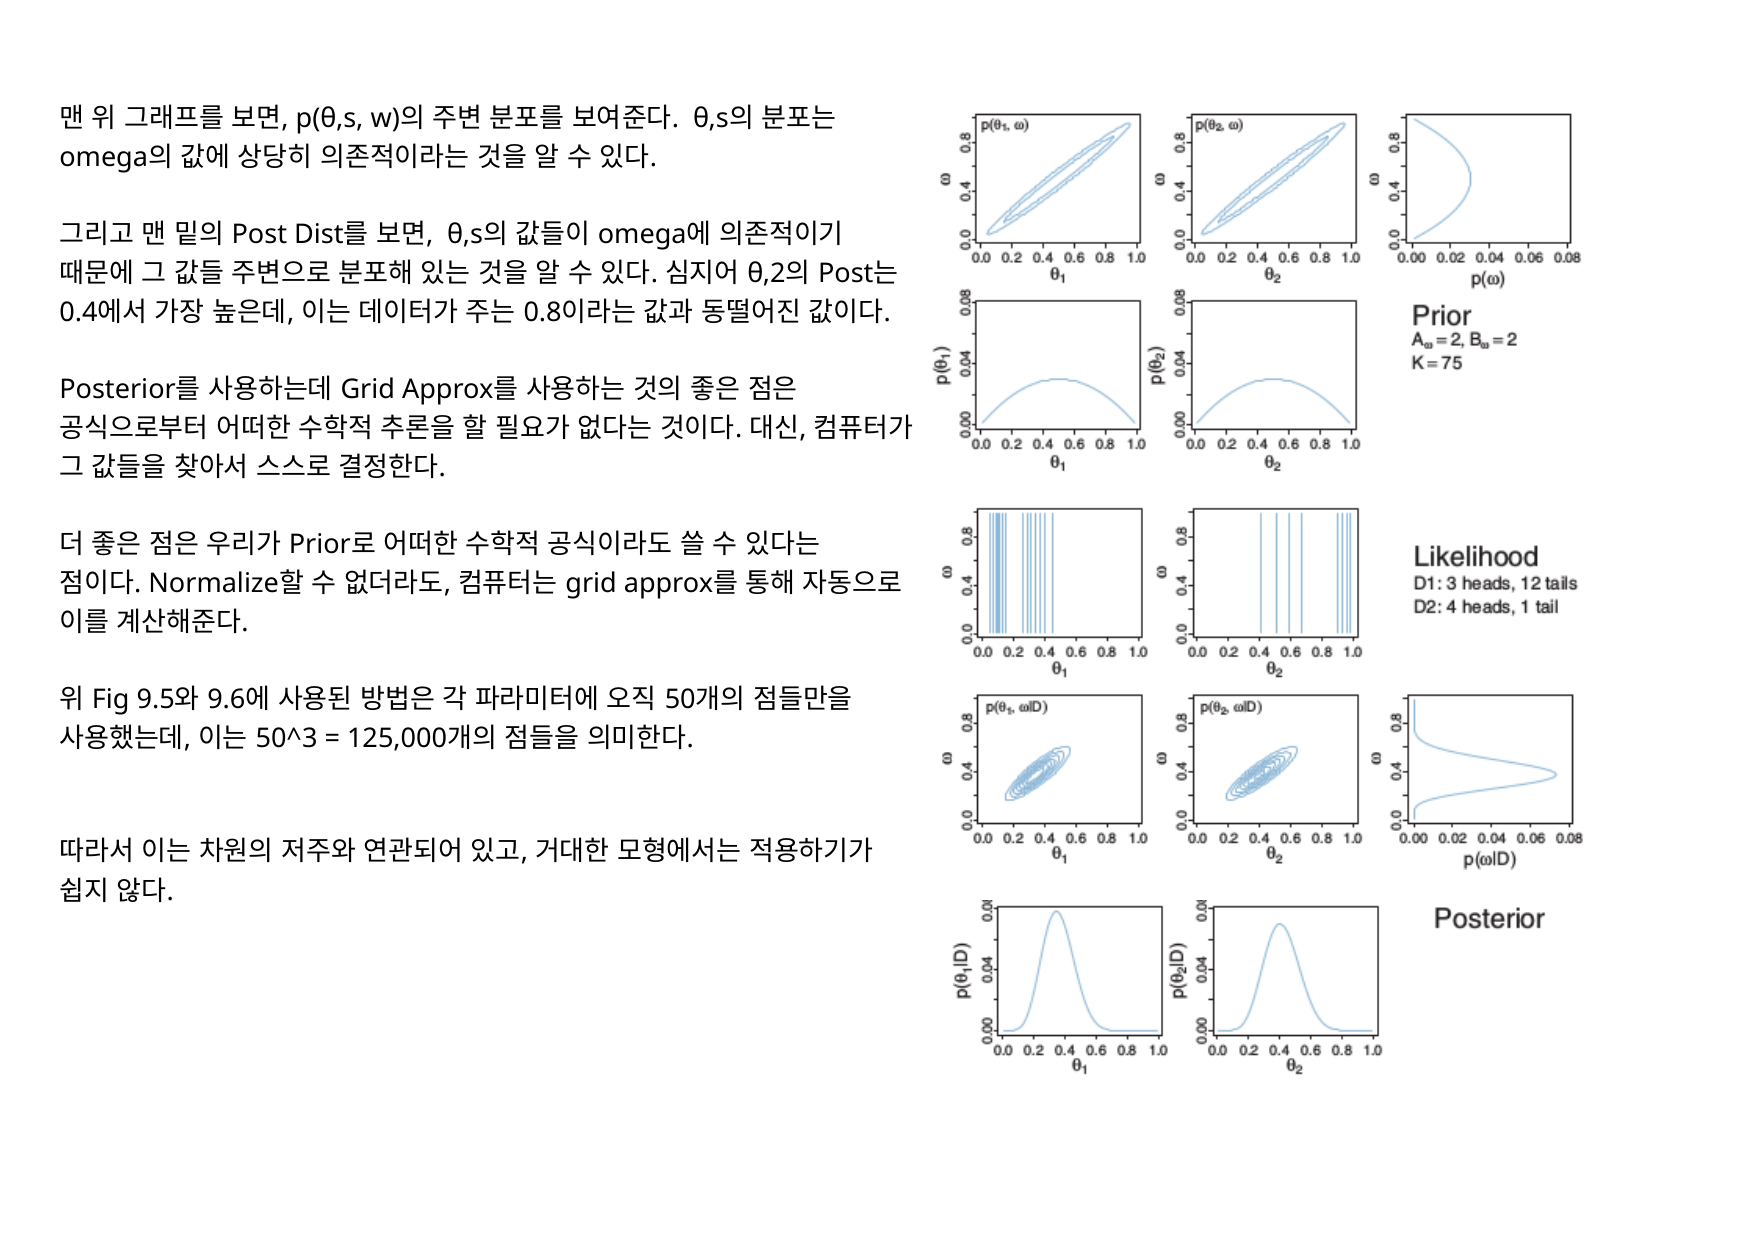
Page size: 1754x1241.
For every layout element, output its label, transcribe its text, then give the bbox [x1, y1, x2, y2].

text Posterior를 사용하는데 Grid Approx를 사용하는 것의 좋은 점은 공식으로부터 어떠한 수학적 추론을 할 필요가 없다는 것이다. 대신, 컴퓨터가 그 값들을 찾아서 스스로 결정한다. [59, 367, 1695, 485]
text [1592, 212, 1695, 330]
text 그리고 맨 밑의 Post Dist를 보면, θ,s의 값들이 omega에 의존적이기 때문에 그 값들 주변으로 분포해 있는 것을 알 수 있다. 심지어 θ,2의 Post는 0.4에서 가장 높은데, 이는 데이터가 주는 0.8이라는 값과 동떨어진 값이다. [59, 212, 920, 330]
text 위 Fig 9.5와 9.6에 사용된 방법은 각 파라미터에 오직 50개의 점들만을 사용했는데, 이는 50^3 = 125,000개의 점들을 의미한다. [59, 677, 905, 755]
text 맨 위 그래프를 보면, p(θ,s, w)의 주변 분포를 보여준다. θ,s의 분포는 omega의 값에 상당히 의존적이라는 것을 알 수 있다. [59, 96, 1695, 175]
picture [933, 900, 1555, 1079]
picture [905, 499, 1594, 870]
text 따라서 이는 차원의 저주와 연관되어 있고, 거대한 모형에서는 적용하기가 쉽지 않다. [59, 829, 1695, 908]
text 더 좋은 점은 우리가 Prior로 어떠한 수학적 공식이라도 쓸 수 있다는 점이다. Normalize할 수 없더라도, 컴퓨터는 grid approx를 통해 자동으로 이를 계산해준다. [59, 522, 905, 640]
text [1594, 677, 1695, 755]
picture [920, 103, 1592, 479]
text [1594, 522, 1695, 640]
